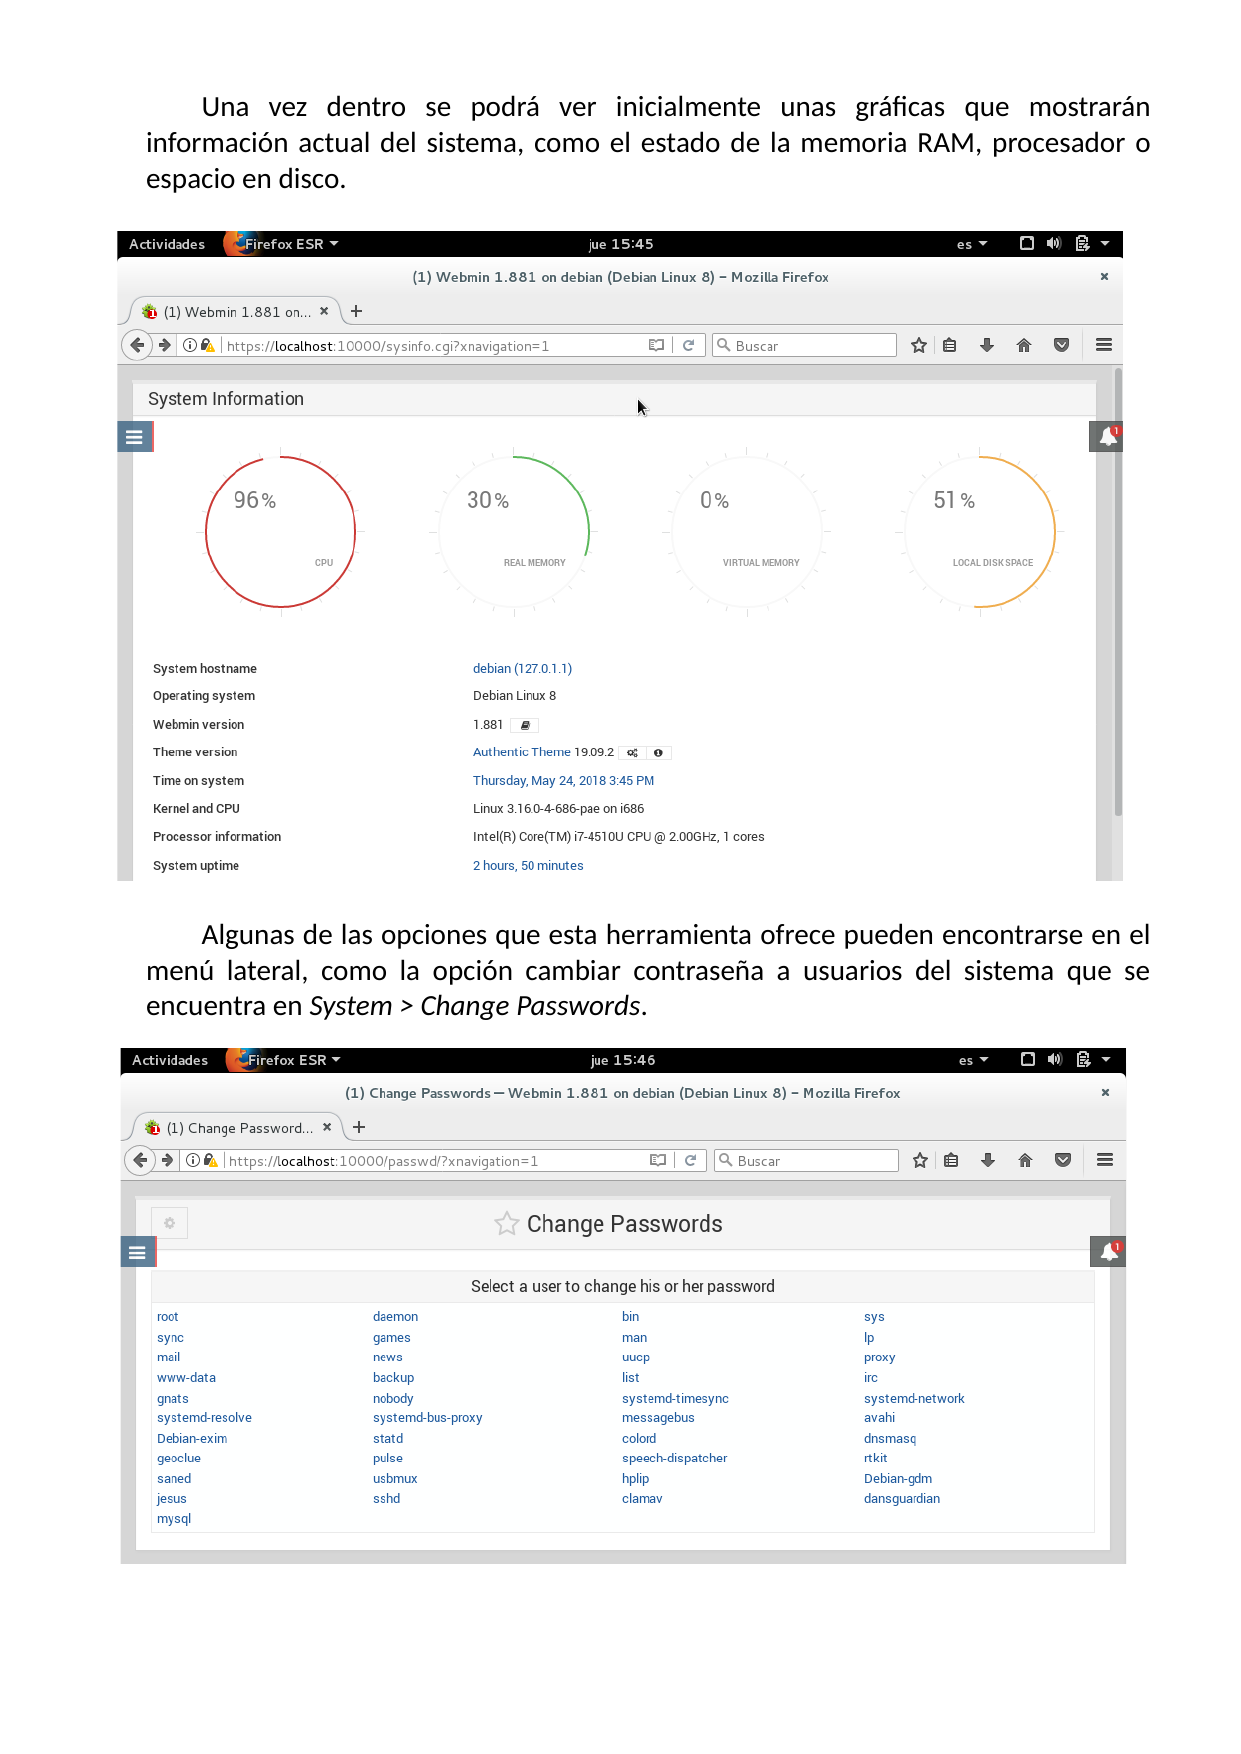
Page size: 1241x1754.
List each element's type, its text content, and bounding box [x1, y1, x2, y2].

picture [120, 1048, 1127, 1564]
picture [117, 231, 1123, 881]
text Algunas de las opciones que esta herramienta ofrece pueden encontrarse en el menú lateral, como la opción cambiar contraseña a usuarios del sistema que se encuentra en System > Change Passwords. [146, 916, 1152, 1023]
text Una vez dentro se podrá ver inicialmente unas gráficas que mostrarán información actual del sistema, como el estado de la memoria RAM, procesador o espacio en disco. [146, 88, 1152, 195]
